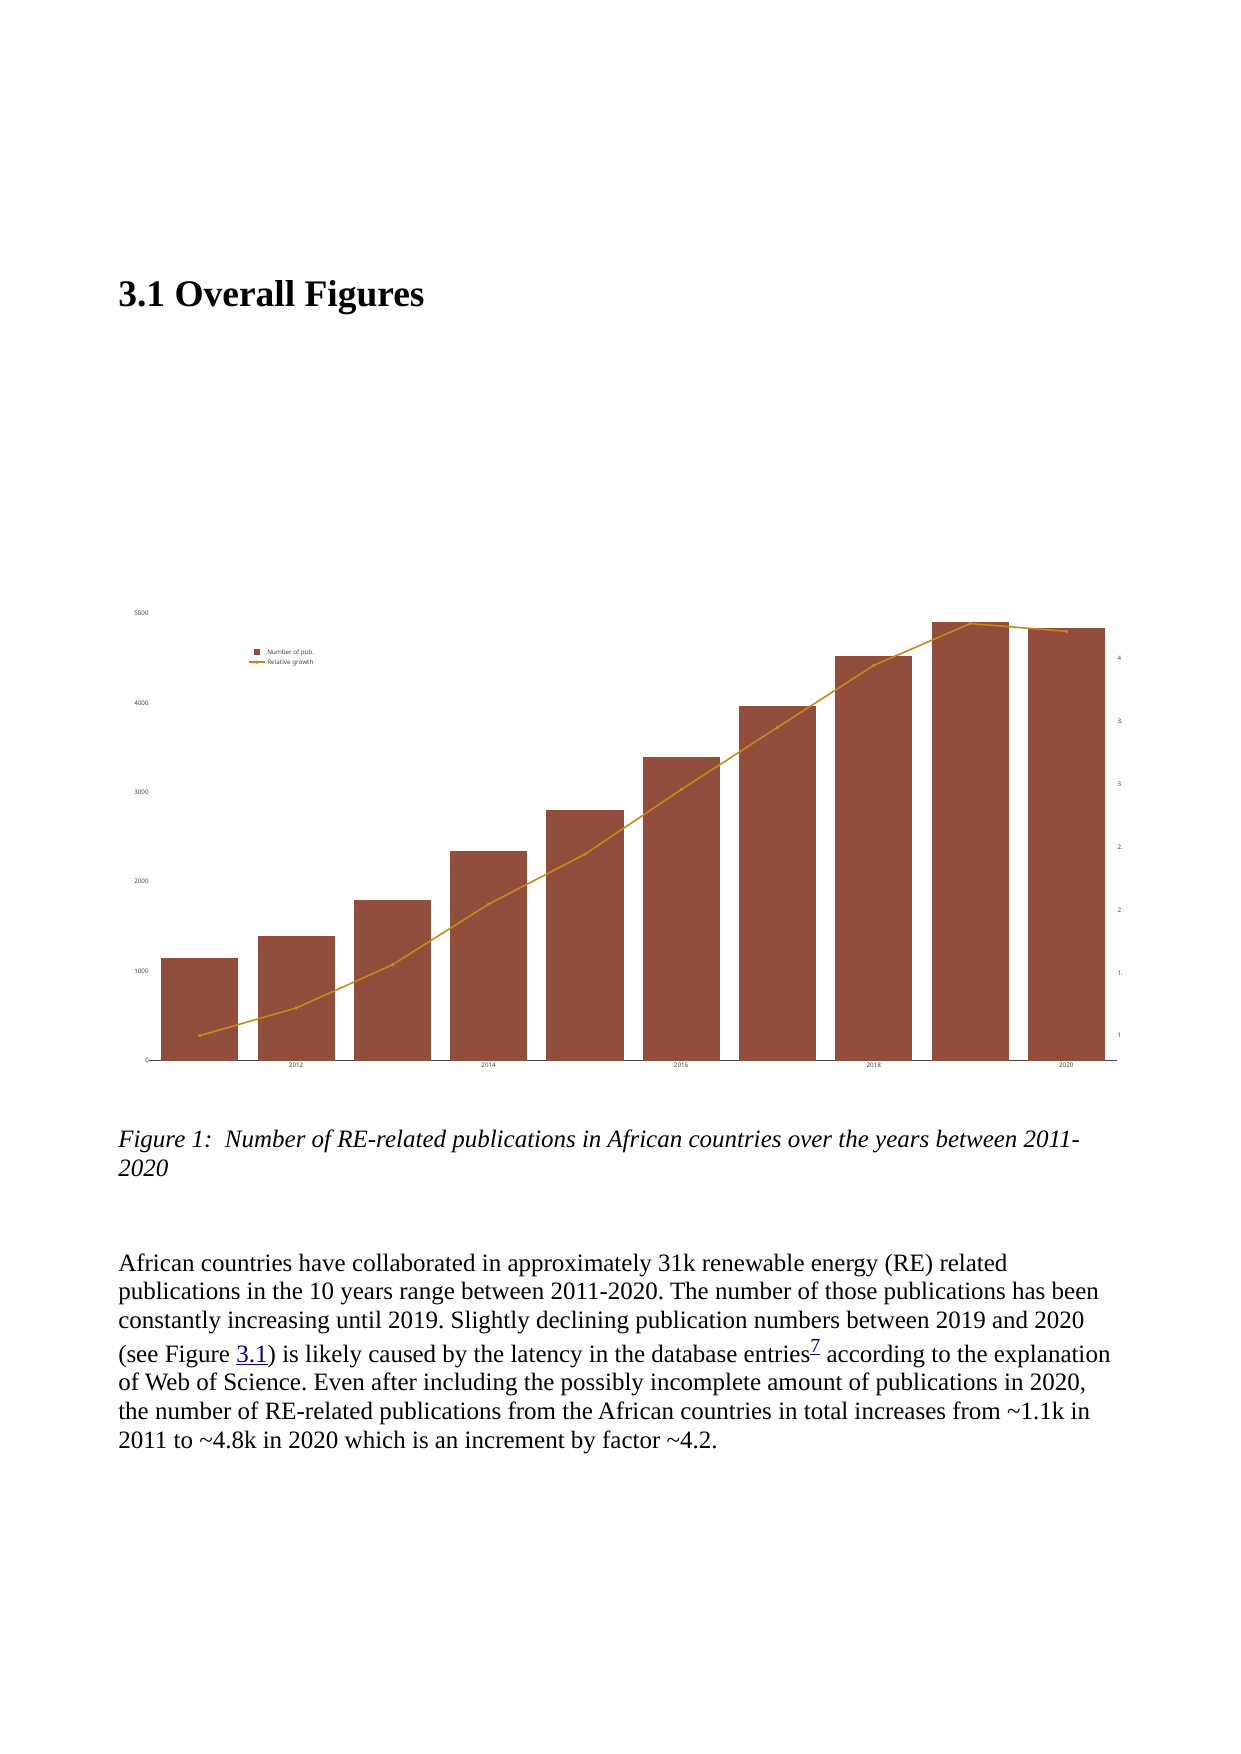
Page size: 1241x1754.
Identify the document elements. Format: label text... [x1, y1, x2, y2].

text African countries have collaborated in approximately 31k renewable energy (RE) related publications in the 10 years range between 2011-2020. The number of those publications has been constantly increasing until 2019. Slightly declining publication numbers between 2019 and 2020 (see Figure 3.1) is likely caused by the latency in the database entries7 according to the explanation of Web of Science. Even after including the possibly incomplete amount of publications in 2020, the number of RE-related publications from the African countries in total increases from ~1.1k in 2011 to ~4.8k in 2020 which is an increment by factor ~4.2. [118, 1248, 1122, 1454]
text Figure 1: Number of RE-related publications in African countries over the years between 2011-2020 [118, 1124, 1122, 1181]
subtitle 3.1 Overall Figures [118, 271, 1122, 314]
